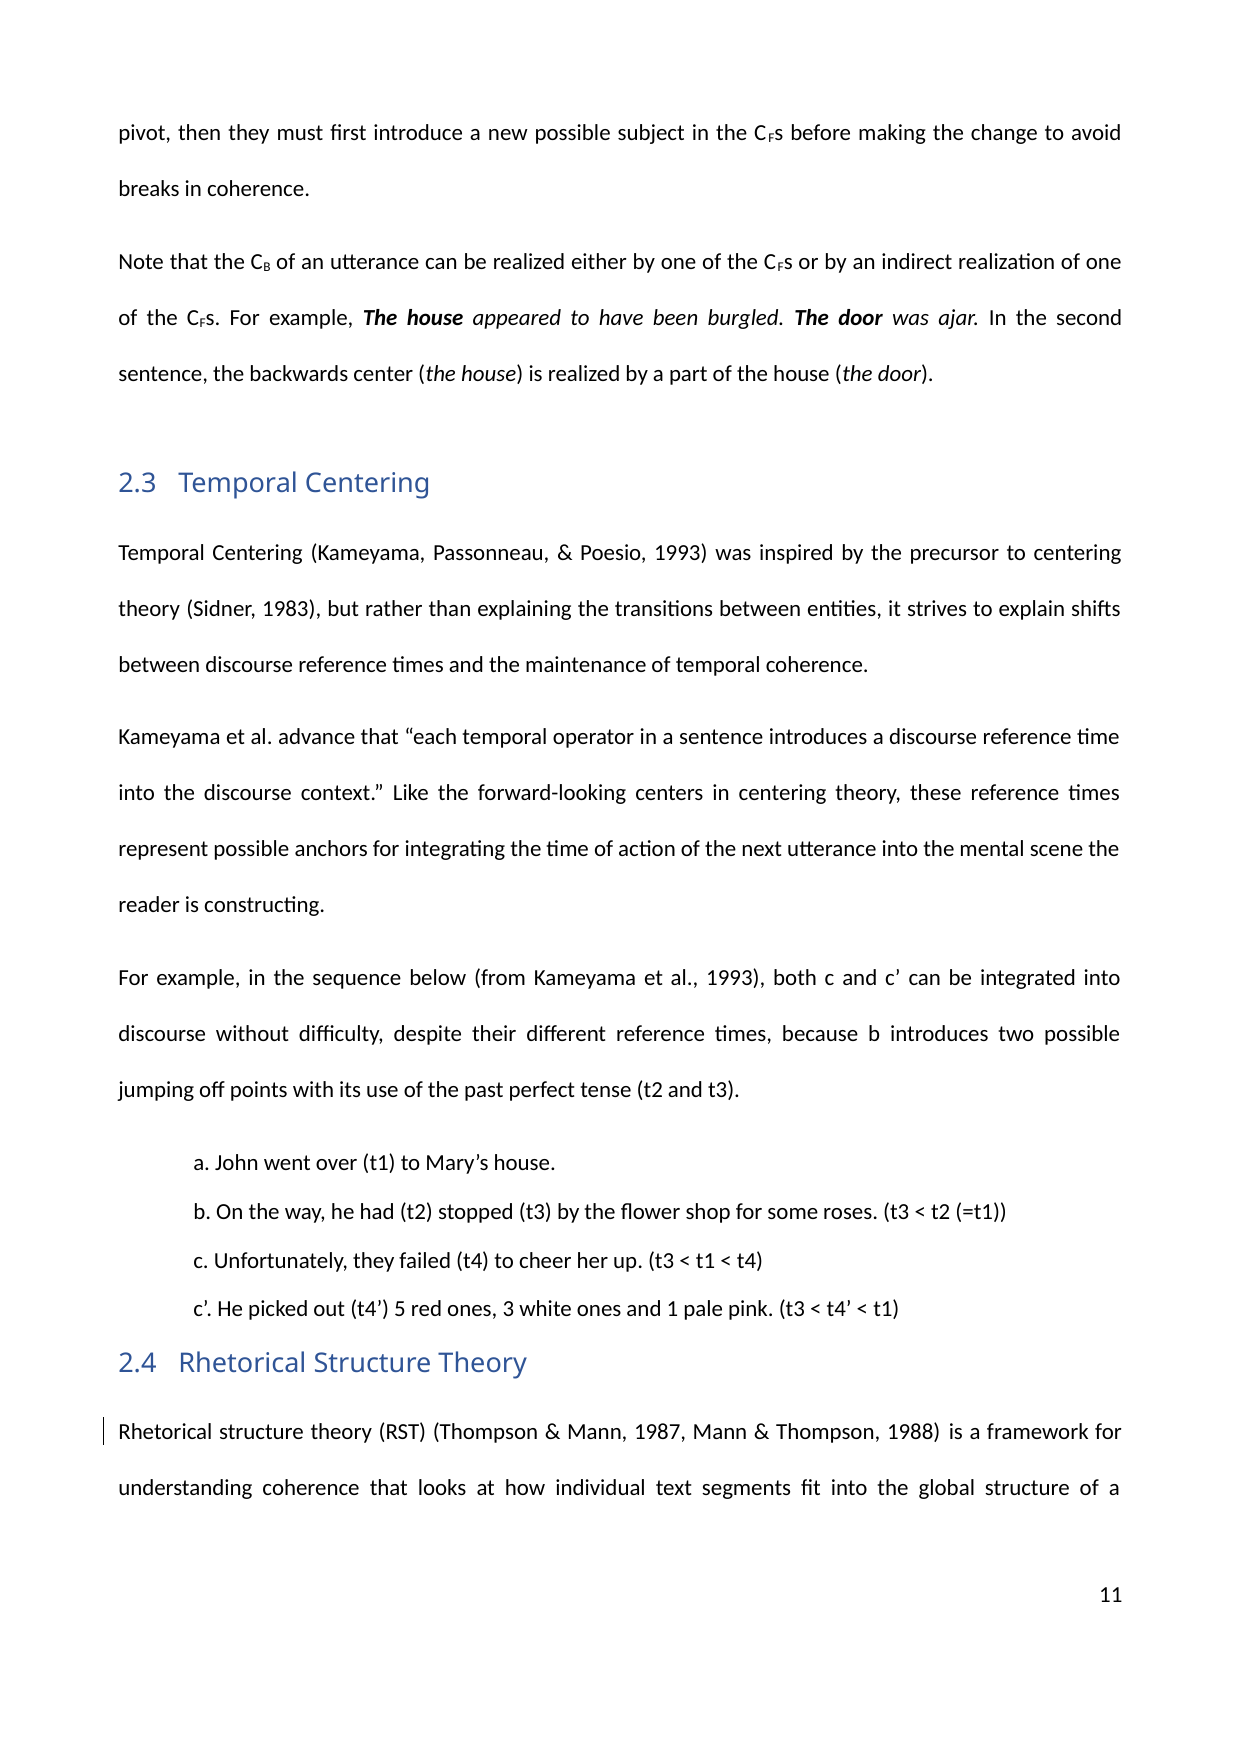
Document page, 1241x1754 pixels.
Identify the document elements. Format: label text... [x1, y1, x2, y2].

text b. On the way, he had (t2) stopped (t3) by the flower shop for some roses. (t3 < t2 (=t1)) [193, 1197, 1122, 1225]
subtitle Temporal Centering [118, 464, 1122, 501]
text Kameyama et al. advance that “each temporal operator in a sentence introduces a discourse reference time into the discourse context.” Like the forward-looking centers in centering theory, these reference times represent possible anchors for integrating the time of action of the next utterance into the mental scene the reader is constructing. [118, 722, 1122, 918]
text pivot, then they must first introduce a new possible subject in the CFs before making the change to avoid breaks in coherence. [118, 118, 1122, 202]
text c. Unfortunately, they failed (t4) to cheer her up. (t3 < t1 < t4) [193, 1246, 1122, 1274]
text c’. He picked out (t4’) 5 red ones, 3 white ones and 1 pale pink. (t3 < t4’ < t1) [193, 1294, 1122, 1323]
text For example, in the sequence below (from Kameyama et al., 1993), both c and c’ can be integrated into discourse without difficulty, despite their different reference times, because b introduces two possible jumping off points with its use of the past perfect tense (t2 and t3). [118, 963, 1122, 1103]
text Rhetorical structure theory (RST) (Thompson & Mann, 1987, Mann & Thompson, 1988) is a framework for understanding coherence that looks at how individual text segments fit into the global structure of a [118, 1417, 1122, 1501]
text Note that the CB of an utterance can be realized either by one of the CFs or by an indirect realization of one of the CFs. For example, The house appeared to have been burgled. The door was ajar. In the second sentence, the backwards center (the house) is realized by a part of the house (the door). [118, 247, 1122, 387]
text Temporal Centering [ CITATION kameyama1993temporal \l 3084 ] was inspired by the precursor to centering theory [ CITATION sidner1983focusing \l 3084 ], but rather than explaining the transitions between entities, it strives to explain shifts between discourse reference times and the maintenance of temporal coherence. [118, 538, 1122, 678]
subtitle Rhetorical Structure Theory [118, 1343, 1122, 1380]
text a. John went over (t1) to Mary’s house. [193, 1148, 1122, 1176]
